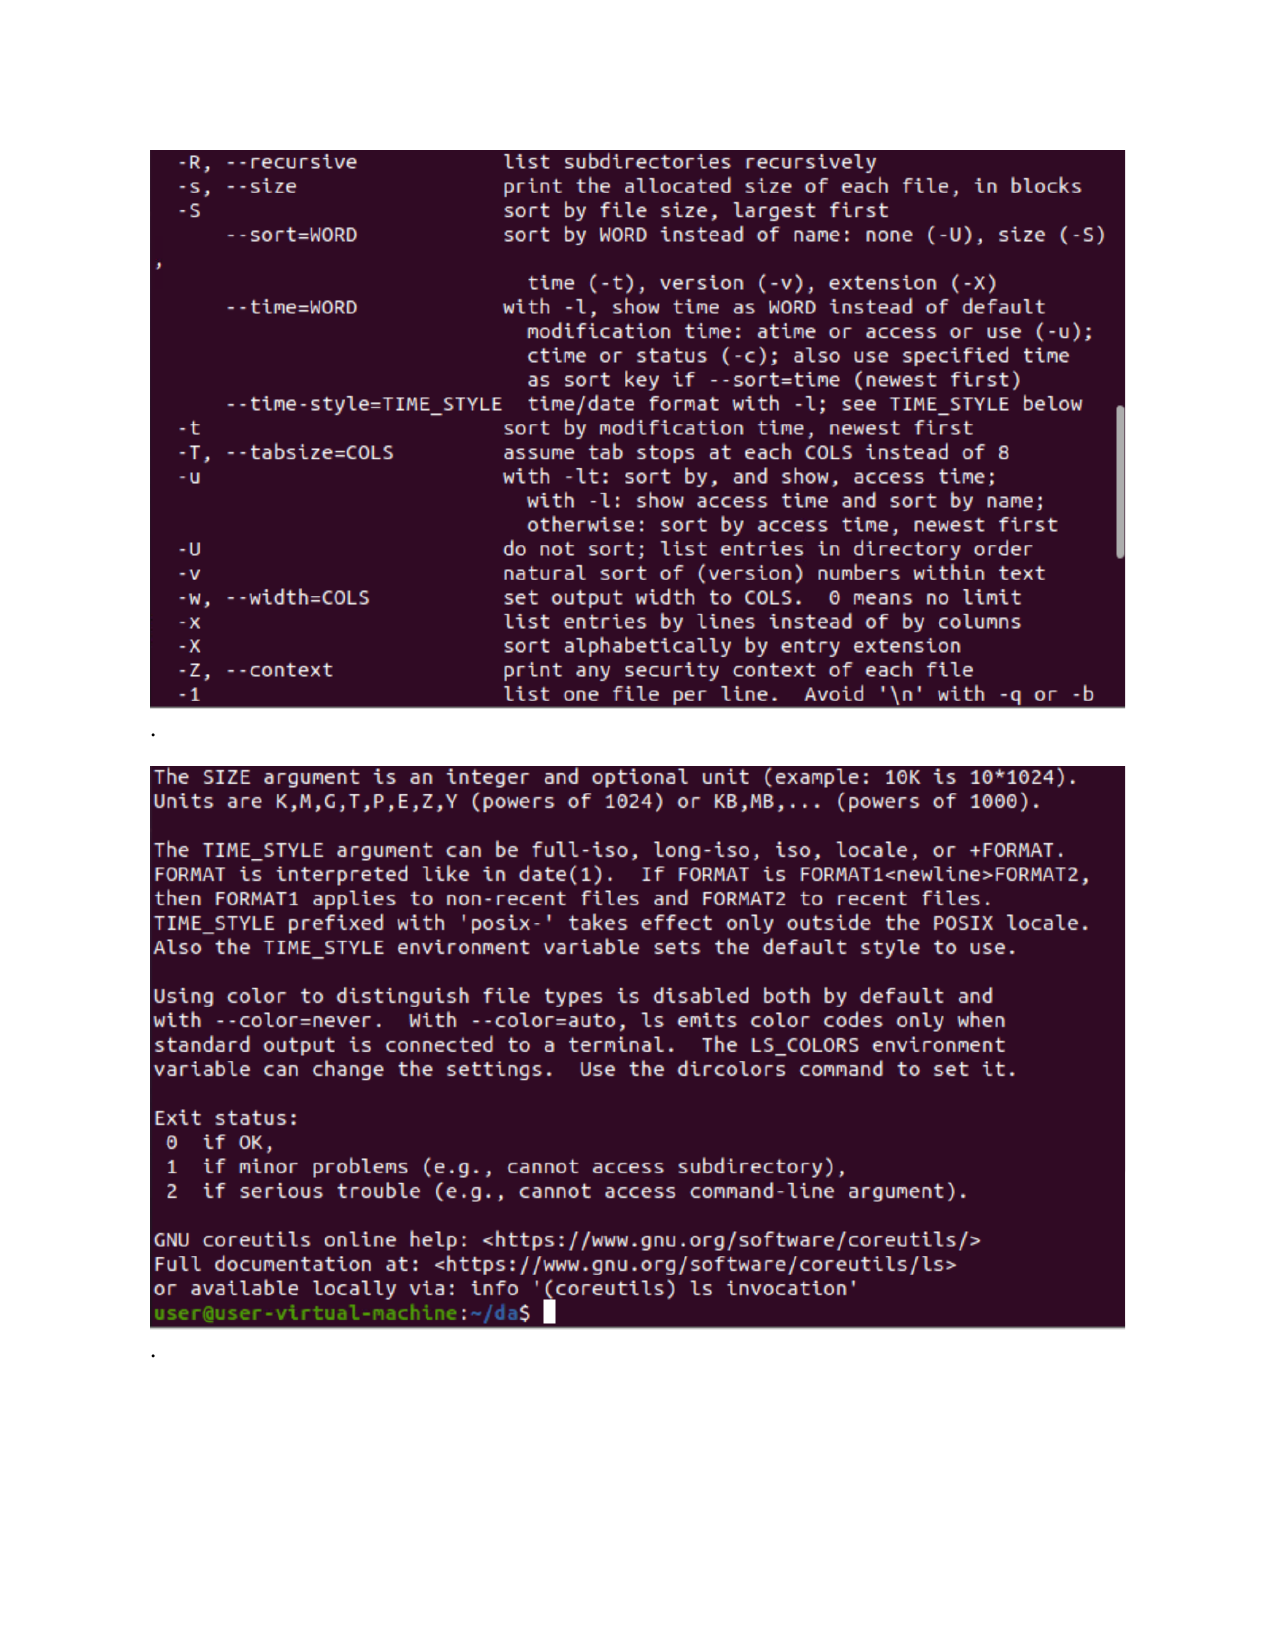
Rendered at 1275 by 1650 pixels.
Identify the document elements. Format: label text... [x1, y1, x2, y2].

text . [150, 709, 1125, 742]
picture [150, 766, 1125, 1330]
picture [150, 150, 1125, 709]
text . [150, 1330, 1125, 1363]
